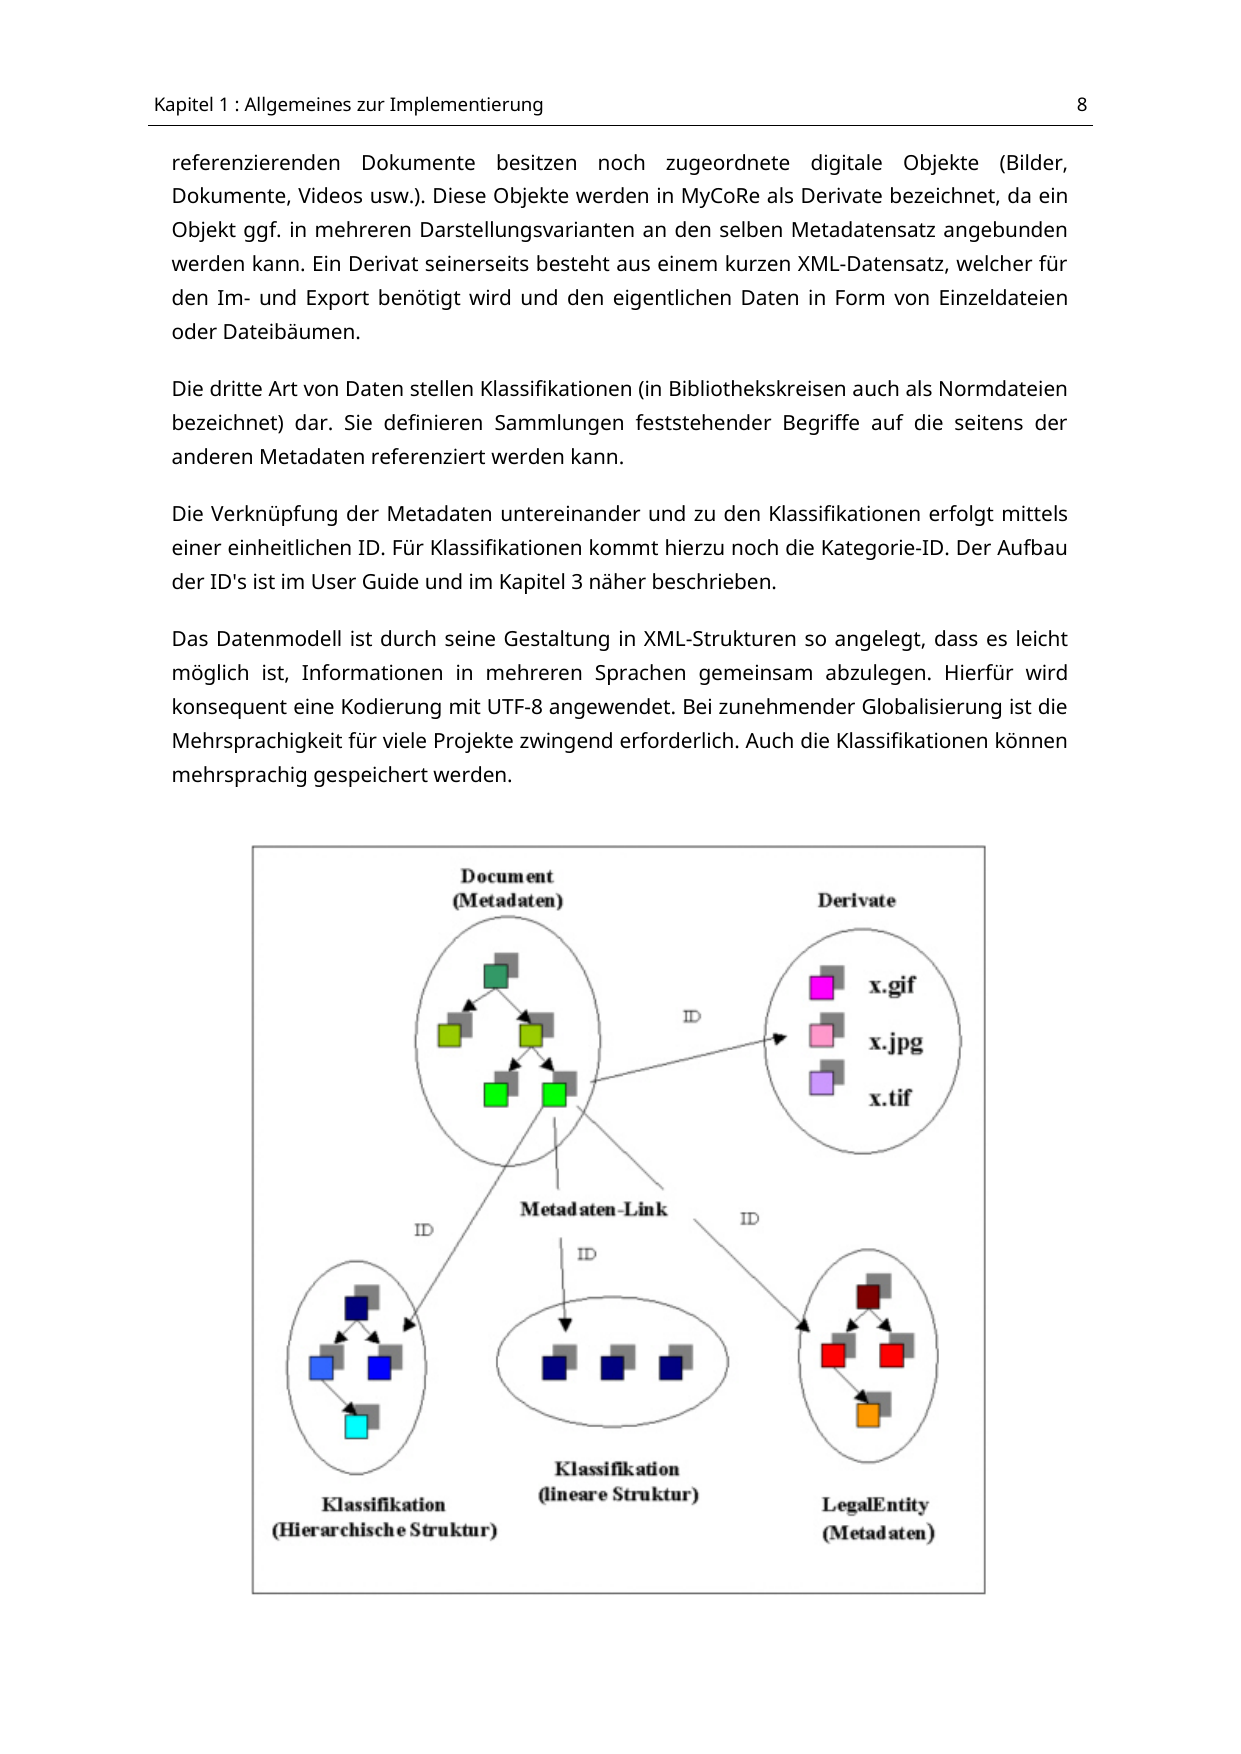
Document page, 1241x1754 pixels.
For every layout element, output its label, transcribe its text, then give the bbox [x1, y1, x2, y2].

picture [251, 845, 989, 1596]
text Das Datenmodell ist durch seine Gestaltung in XML-Strukturen so angelegt, dass es leicht möglich ist, Informationen in mehreren Sprachen gemeinsam abzulegen. Hierfür wird konsequent eine Kodierung mit UTF-8 angewendet. Bei zunehmender Globalisierung ist die Mehrsprachigkeit für viele Projekte zwingend erforderlich. Auch die Klassifikationen können mehrsprachig gespeichert werden. [171, 624, 1069, 788]
text referenzierenden Dokumente besitzen noch zugeordnete digitale Objekte (Bilder, Dokumente, Videos usw.). Diese Objekte werden in MyCoRe als Derivate bezeichnet, da ein Objekt ggf. in mehreren Darstellungsvarianten an den selben Metadatensatz angebunden werden kann. Ein Derivat seinerseits besteht aus einem kurzen XML-Datensatz, welcher für den Im- und Export benötigt wird und den eigentlichen Daten in Form von Einzeldateien oder Dateibäumen. [171, 148, 1069, 345]
text Die Verknüpfung der Metadaten untereinander und zu den Klassifikationen erfolgt mittels einer einheitlichen ID. Für Klassifikationen kommt hierzu noch die Kategorie-ID. Der Aufbau der ID's ist im User Guide und im Kapitel 3 näher beschrieben. [171, 499, 1069, 595]
text Die dritte Art von Daten stellen Klassifikationen (in Bibliothekskreisen auch als Normdateien bezeichnet) dar. Sie definieren Sammlungen feststehender Begriffe auf die seitens der anderen Metadaten referenziert werden kann. [171, 374, 1069, 470]
